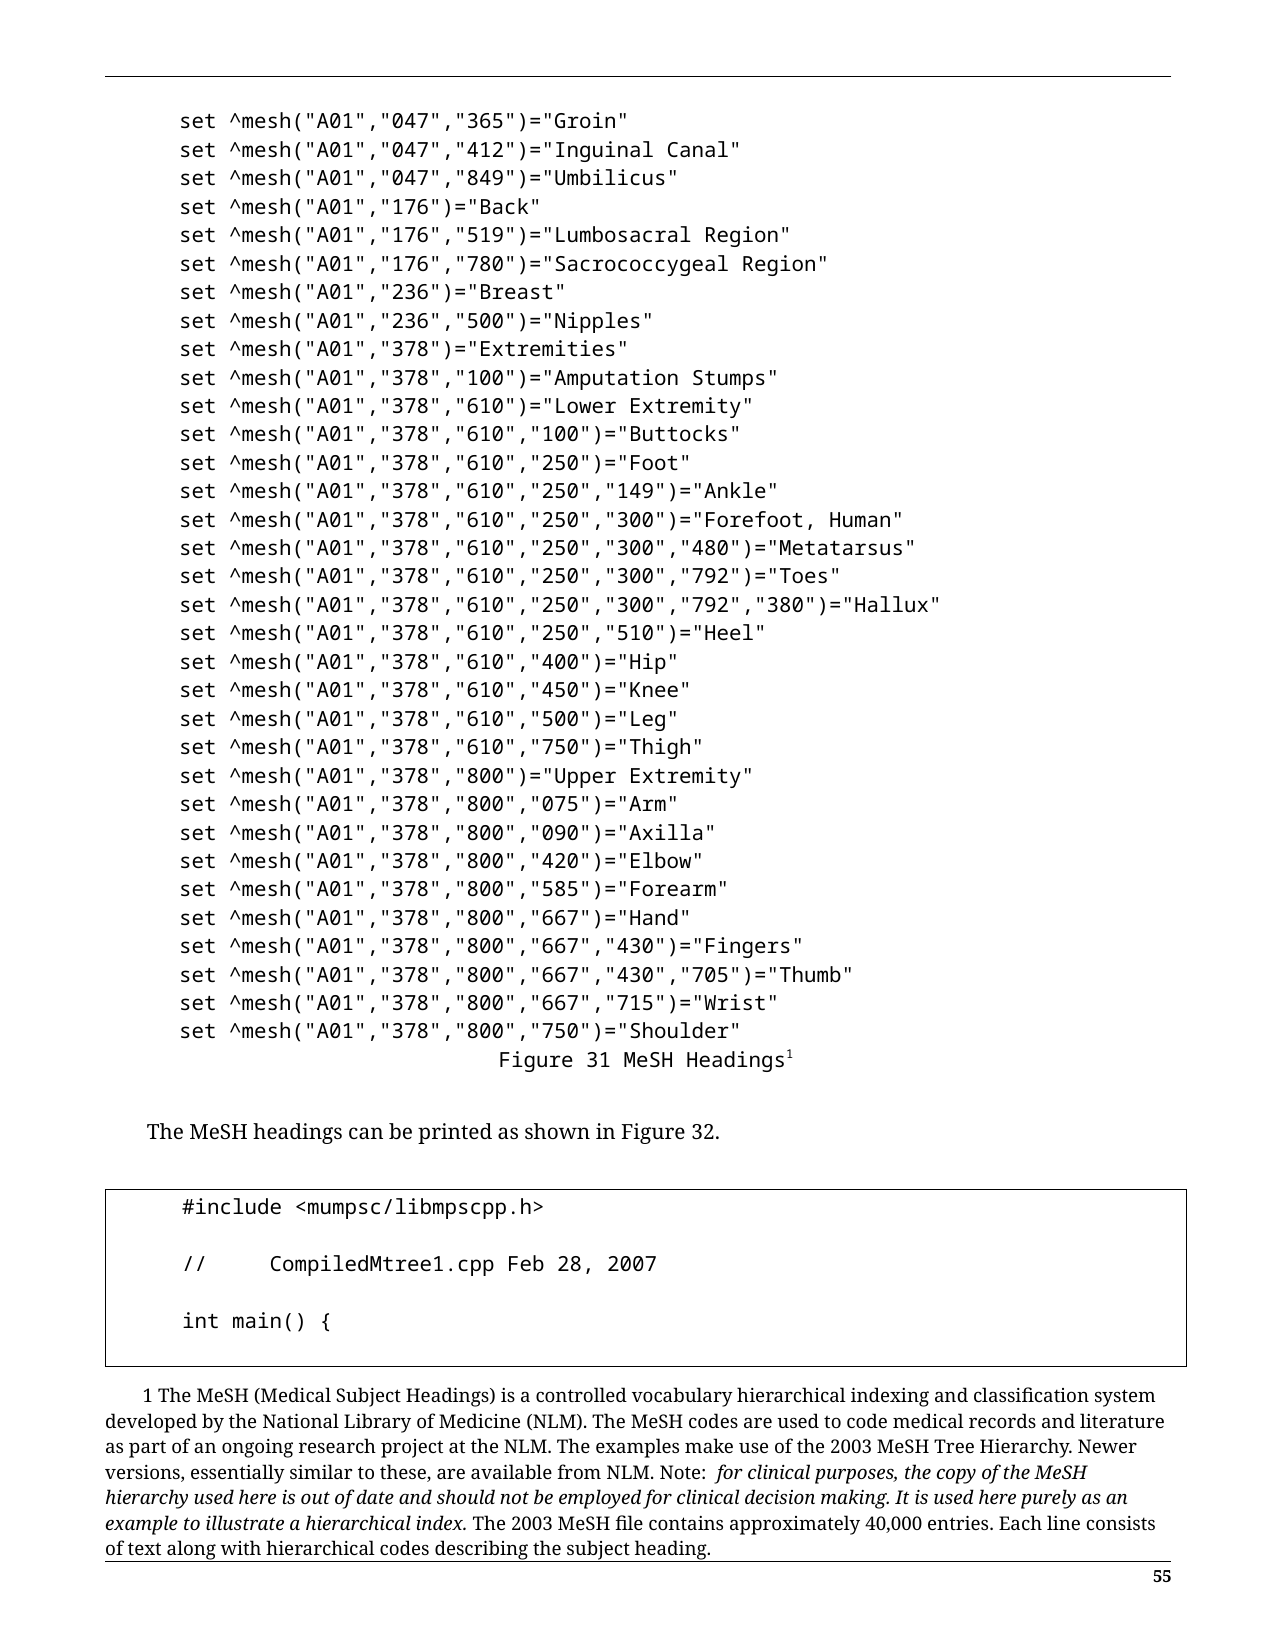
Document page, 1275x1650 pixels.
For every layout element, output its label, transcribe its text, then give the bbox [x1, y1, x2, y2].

table_header set ^mesh("A01","047","365")="Groin" set ^mesh("A01","047","412")="Inguinal Canal" set ^mesh("A01","047","849")="Umbilicus" set ^mesh("A01","176")="Back" set ^mesh("A01","176","519")="Lumbosacral Region" set ^mesh("A01","176","780")="Sacrococcygeal Region" set ^mesh("A01","236")="Breast" set ^mesh("A01","236","500")="Nipples" set ^mesh("A01","378")="Extremities" set ^mesh("A01","378","100")="Amputation Stumps" set ^mesh("A01","378","610")="Lower Extremity" set ^mesh("A01","378","610","100")="Buttocks" set ^mesh("A01","378","610","250")="Foot" set ^mesh("A01","378","610","250","149")="Ankle" set ^mesh("A01","378","610","250","300")="Forefoot, Human" set ^mesh("A01","378","610","250","300","480")="Metatarsus" set ^mesh("A01","378","610","250","300","792")="Toes" set ^mesh("A01","378","610","250","300","792","380")="Hallux" set ^mesh("A01","378","610","250","510")="Heel" set ^mesh("A01","378","610","400")="Hip" set ^mesh("A01","378","610","450")="Knee" set ^mesh("A01","378","610","500")="Leg" set ^mesh("A01","378","610","750")="Thigh" set ^mesh("A01","378","800")="Upper Extremity" set ^mesh("A01","378","800","075")="Arm" set ^mesh("A01","378","800","090")="Axilla" set ^mesh("A01","378","800","420")="Elbow" set ^mesh("A01","378","800","585")="Forearm" set ^mesh("A01","378","800","667")="Hand" set ^mesh("A01","378","800","667","430")="Fingers" set ^mesh("A01","378","800","667","430","705")="Thumb" set ^mesh("A01","378","800","667","715")="Wrist" set ^mesh("A01","378","800","750")="Shoulder" [105, 107, 1186, 1045]
text The MeSH headings can be printed as shown in Figure 32. [105, 1117, 1186, 1145]
table_cell Figure 31 MeSH Headings [105, 1045, 1186, 1073]
table_header #include <mumpsc/libmpscpp.h> // CompiledMtree1.cpp Feb 28, 2007 int main() { [106, 1190, 1186, 1366]
